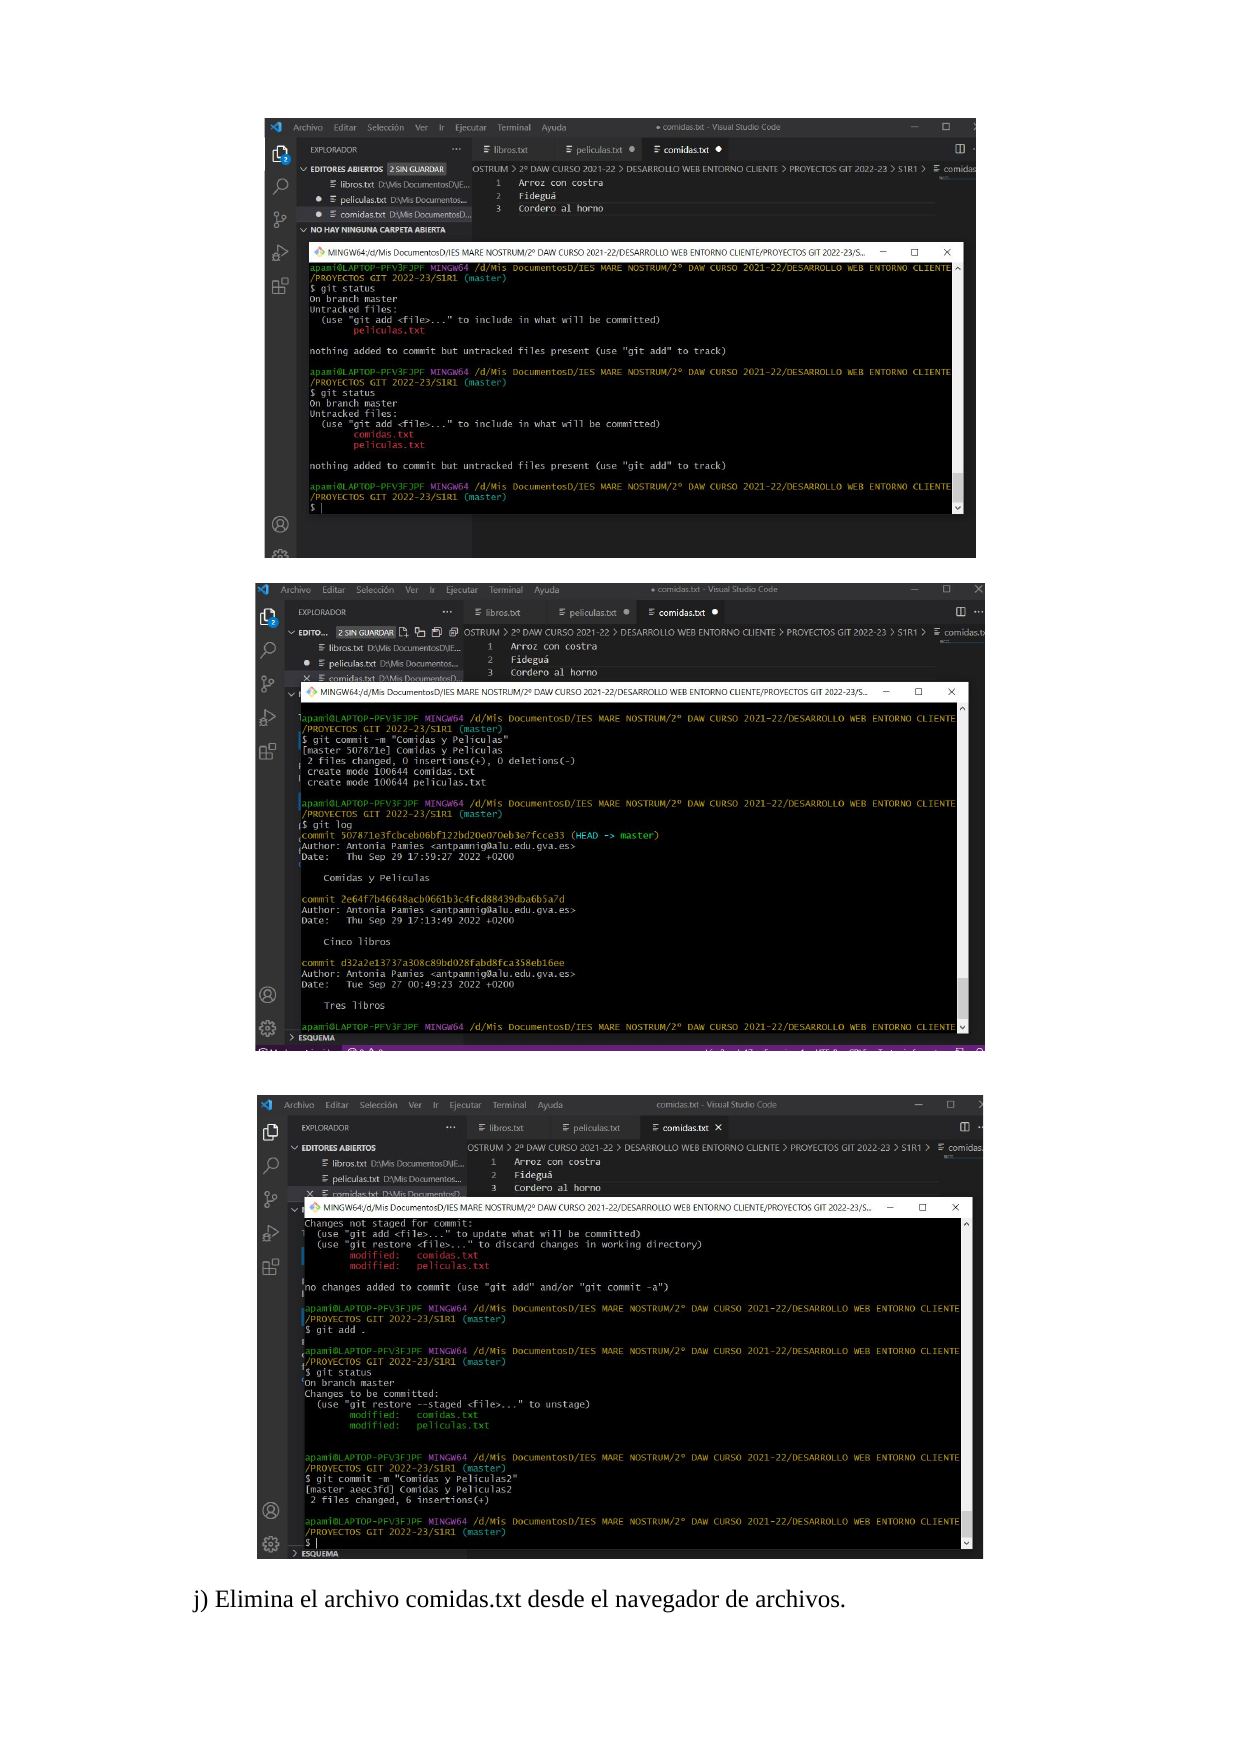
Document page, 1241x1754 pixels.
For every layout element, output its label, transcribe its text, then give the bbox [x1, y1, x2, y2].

picture [255, 583, 985, 1051]
text j) Elimina el archivo comidas.txt desde el navegador de archivos. [118, 1584, 1122, 1613]
picture [257, 1095, 984, 1559]
picture [264, 118, 976, 558]
